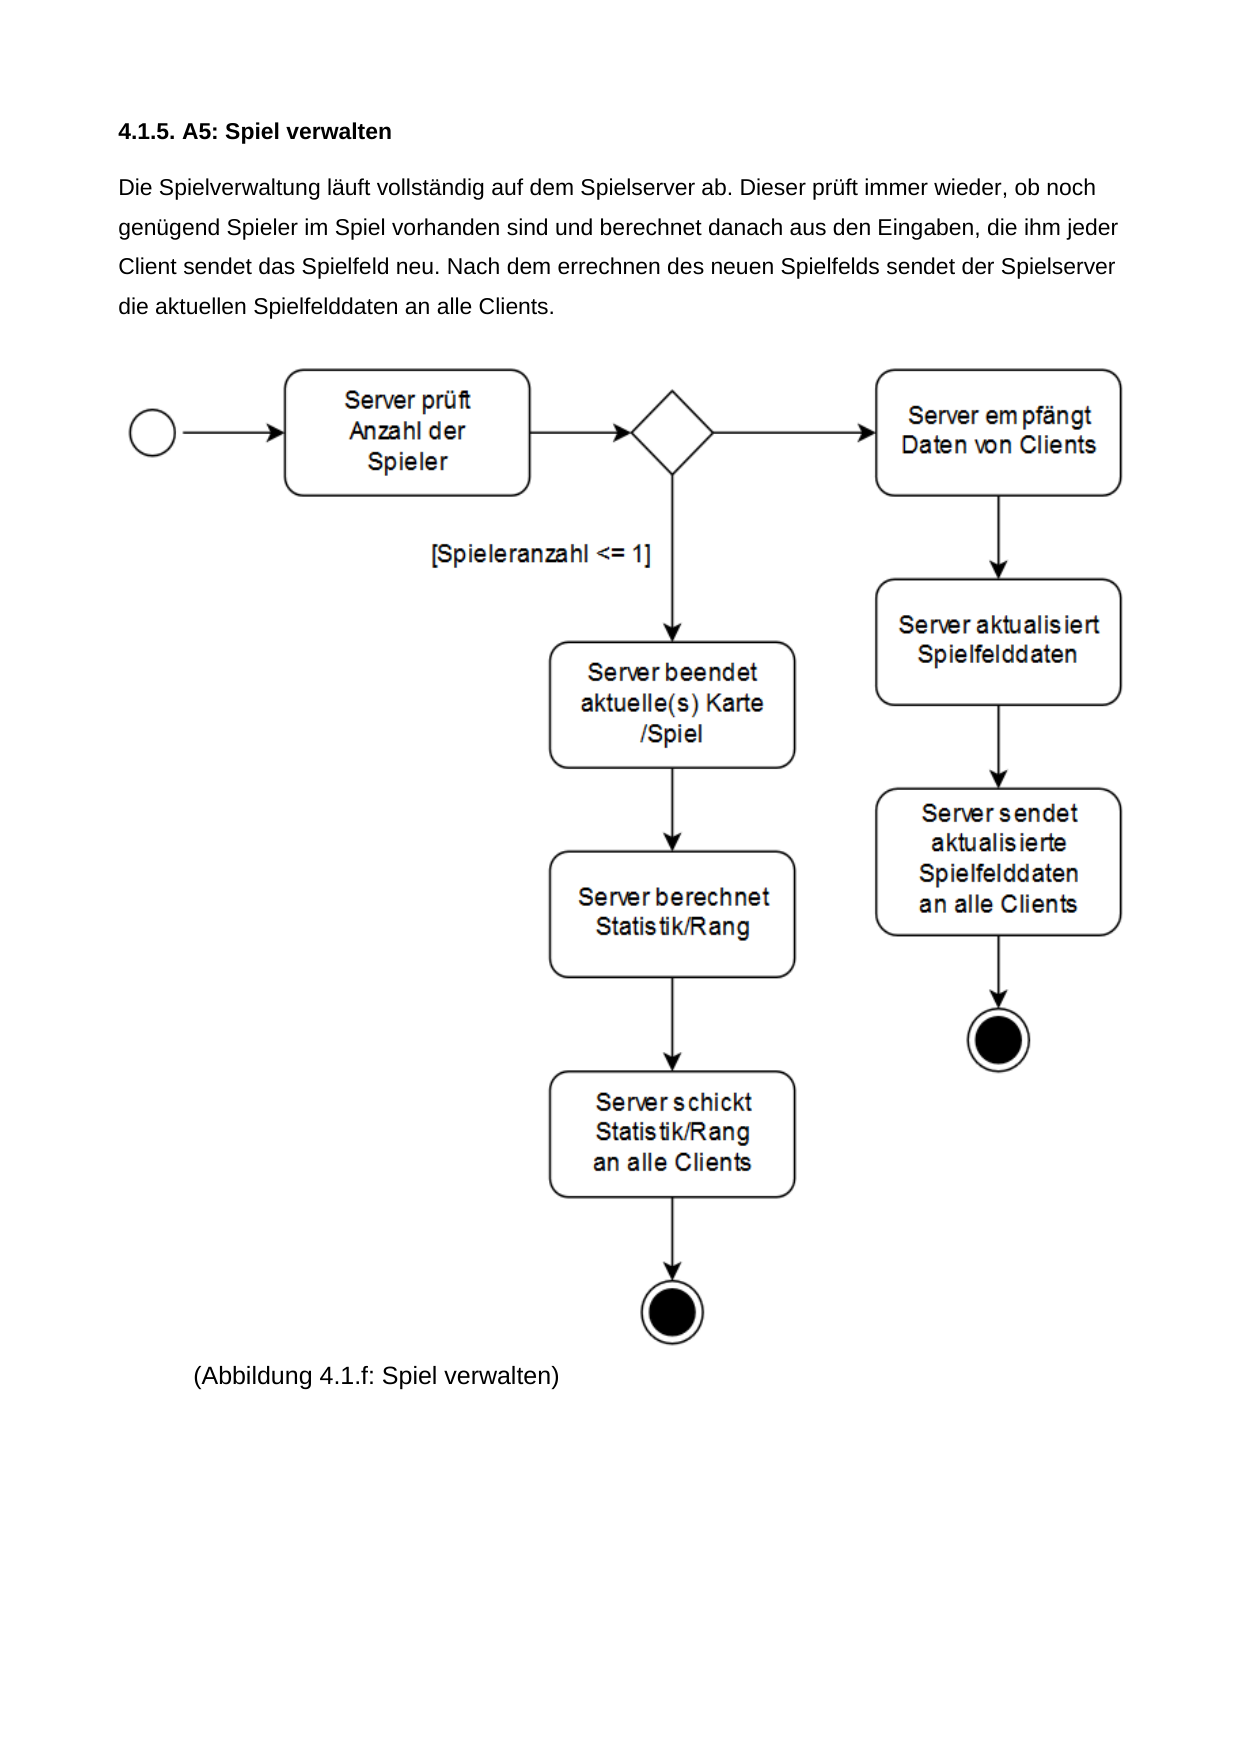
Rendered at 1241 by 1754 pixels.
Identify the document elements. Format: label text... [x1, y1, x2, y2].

text (Abbildung 4.1.f: Spiel verwalten) [118, 349, 1122, 1390]
text 4.1.5. A5: Spiel verwalten [118, 118, 1122, 144]
text Die Spielverwaltung läuft vollständig auf dem Spielserver ab. Dieser prüft immer wieder, ob noch genügend Spieler im Spiel vorhanden sind und berechnet danach aus den Eingaben, die ihm jeder Client sendet das Spielfeld neu. Nach dem errechnen des neuen Spielfelds sendet der Spielserver die aktuellen Spielfelddaten an alle Clients. [118, 174, 1122, 319]
